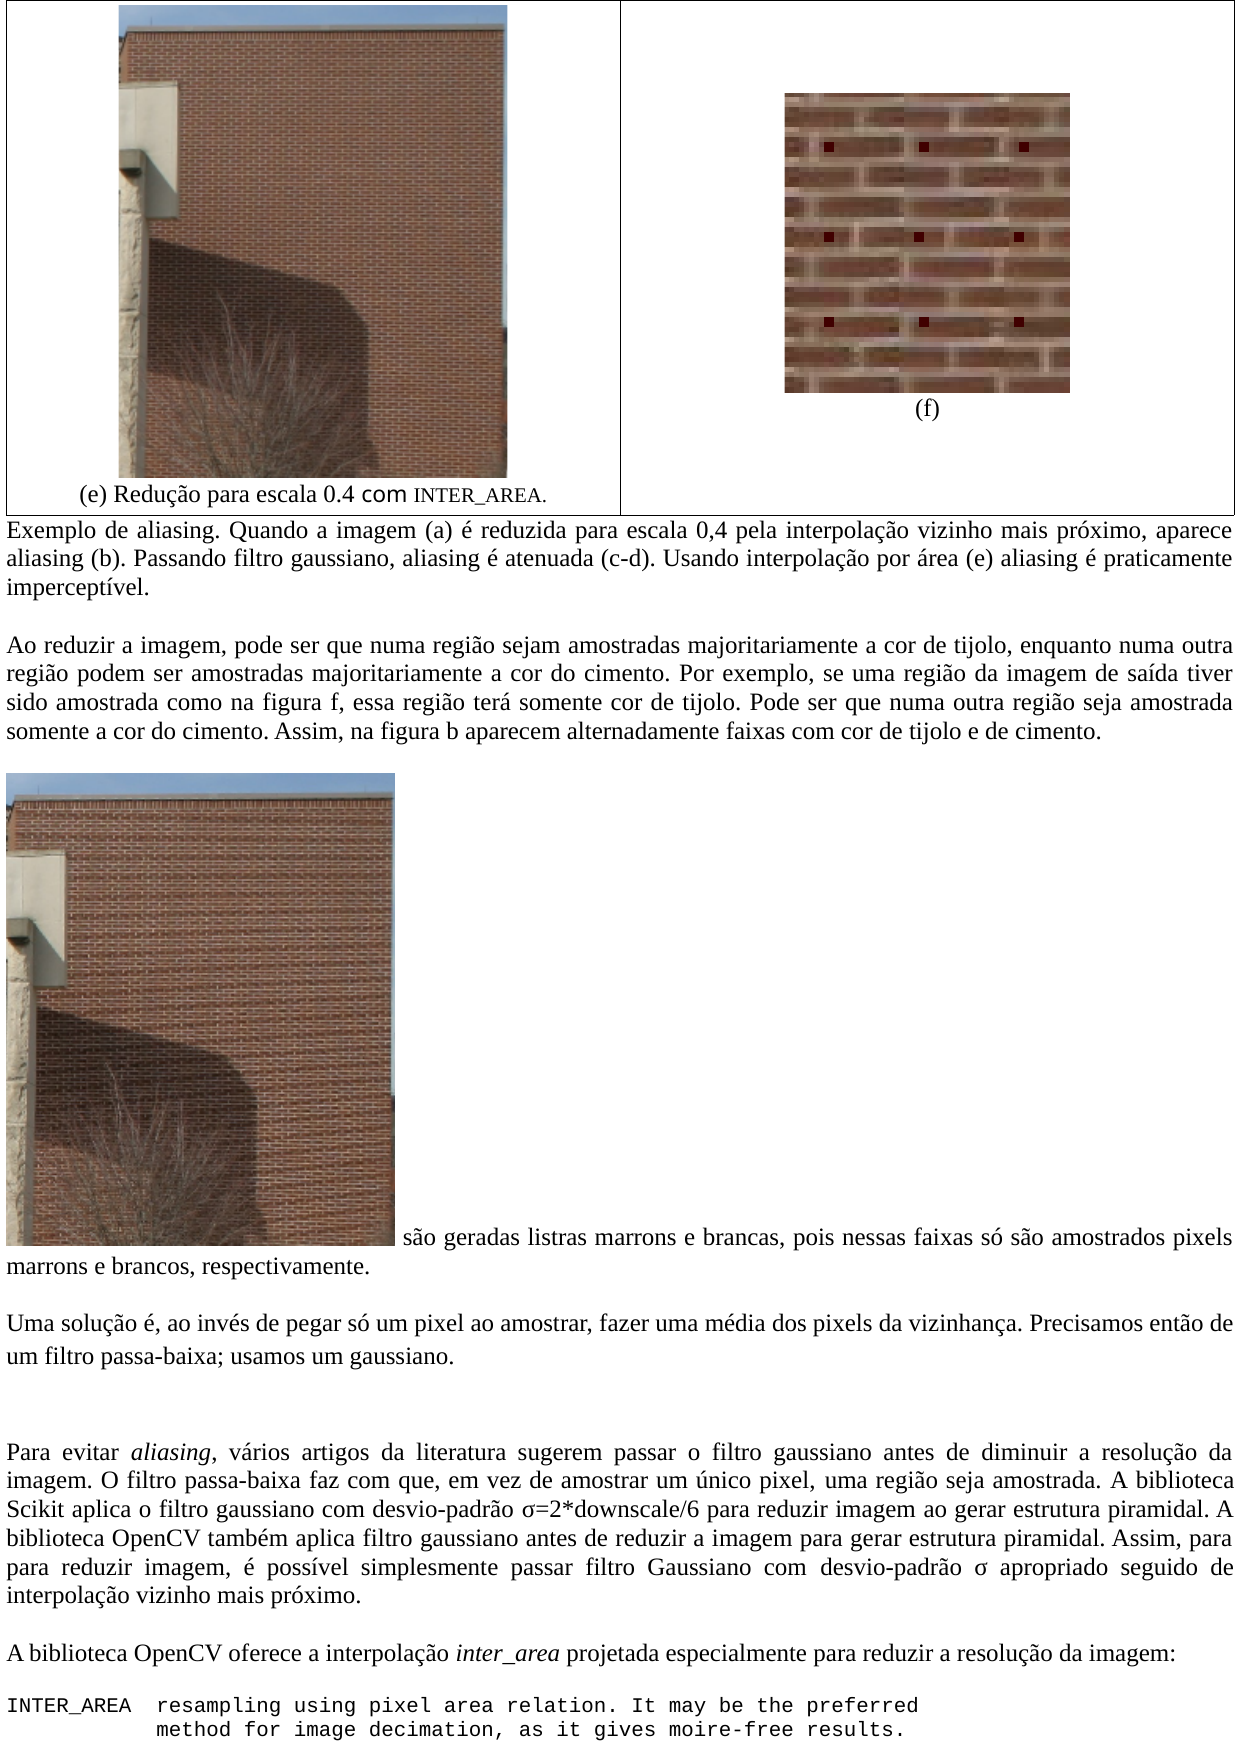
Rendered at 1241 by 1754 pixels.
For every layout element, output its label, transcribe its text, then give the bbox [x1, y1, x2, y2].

table_cell (f) [621, 1, 1234, 515]
text method for image decimation, as it gives moire-free results. [6, 1719, 1234, 1743]
table_cell (e) Redução para escala 0.4 com INTER_AREA. [7, 1, 620, 515]
picture [6, 773, 395, 1246]
text Exemplo de aliasing. Quando a imagem (a) é reduzida para escala 0,4 pela interpolação vizinho mais próximo, aparece aliasing (b). Passando filtro gaussiano, aliasing é atenuada (c-d). Usando interpolação por área (e) aliasing é praticamente imperceptível. [6, 516, 1234, 601]
text Uma solução é, ao invés de pegar só um pixel ao amostrar, fazer uma média dos pixels da vizinhança. Precisamos então de um filtro passa-baixa; usamos um gaussiano. [6, 1308, 1234, 1370]
text INTER_AREA resampling using pixel area relation. It may be the preferred [6, 1695, 1234, 1719]
text Ao reduzir a imagem, pode ser que numa região sejam amostradas majoritariamente a cor de tijolo, enquanto numa outra região podem ser amostradas majoritariamente a cor do cimento. Por exemplo, se uma região da imagem de saída tiver sido amostrada como na figura f, essa região terá somente cor de tijolo. Pode ser que numa outra região seja amostrada somente a cor do cimento. Assim, na figura b aparecem alternadamente faixas com cor de tijolo e de cimento. [6, 630, 1234, 745]
text Para evitar aliasing, vários artigos da literatura sugerem passar o filtro gaussiano antes de diminuir a resolução da imagem. O filtro passa-baixa faz com que, em vez de amostrar um único pixel, uma região seja amostrada. A biblioteca Scikit aplica o filtro gaussiano com desvio-padrão σ=2*downscale/6 para reduzir imagem ao gerar estrutura piramidal. A biblioteca OpenCV também aplica filtro gaussiano antes de reduzir a imagem para gerar estrutura piramidal. Assim, para para reduzir imagem, é possível simplesmente passar filtro Gaussiano com desvio-padrão σ apropriado seguido de interpolação vizinho mais próximo. [6, 1437, 1234, 1609]
text são geradas listras marrons e brancas, pois nessas faixas só são amostrados pixels marrons e brancos, respectivamente. [6, 773, 1234, 1279]
picture [118, 5, 508, 478]
text A biblioteca OpenCV oferece a interpolação inter_area projetada especialmente para reduzir a resolução da imagem: [6, 1638, 1234, 1667]
picture [784, 93, 1070, 393]
